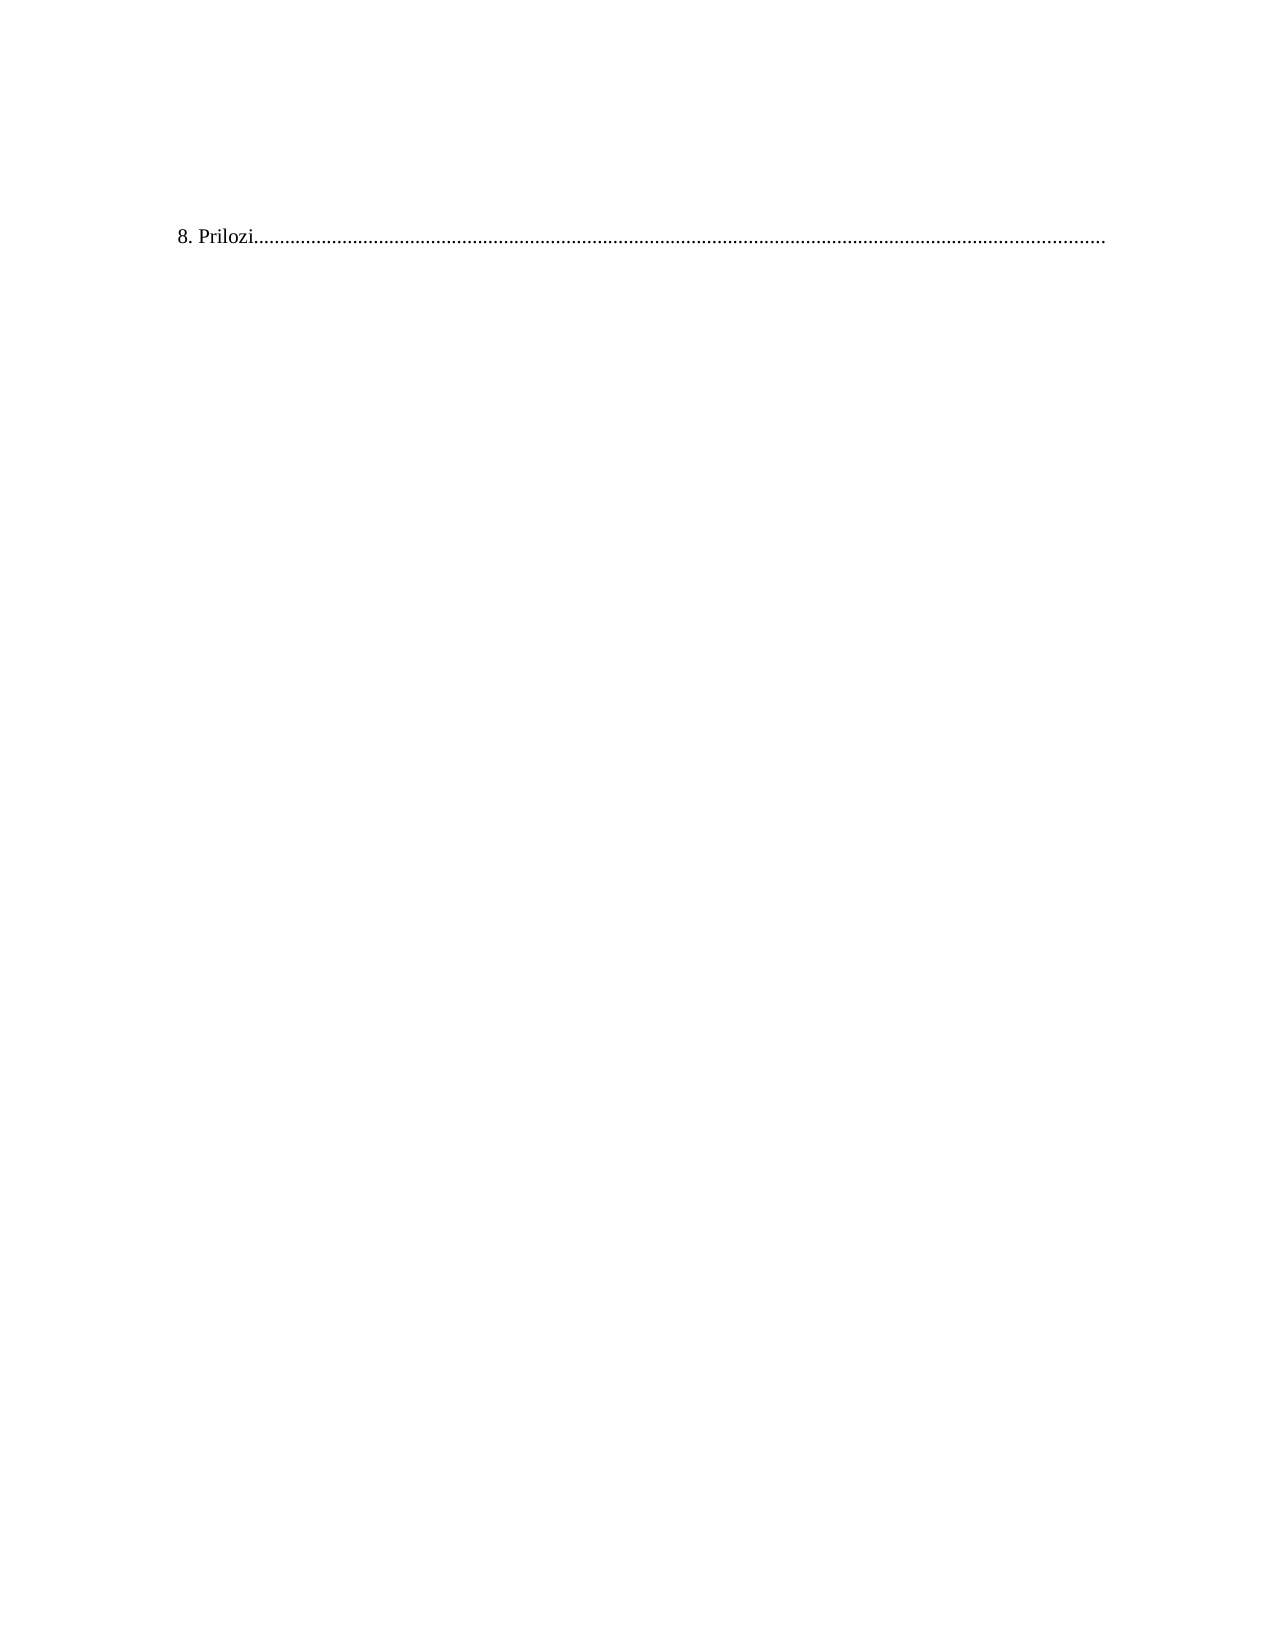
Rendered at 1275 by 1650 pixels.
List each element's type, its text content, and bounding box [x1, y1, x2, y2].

text 8. Prilozi 54 [177, 223, 1052, 248]
